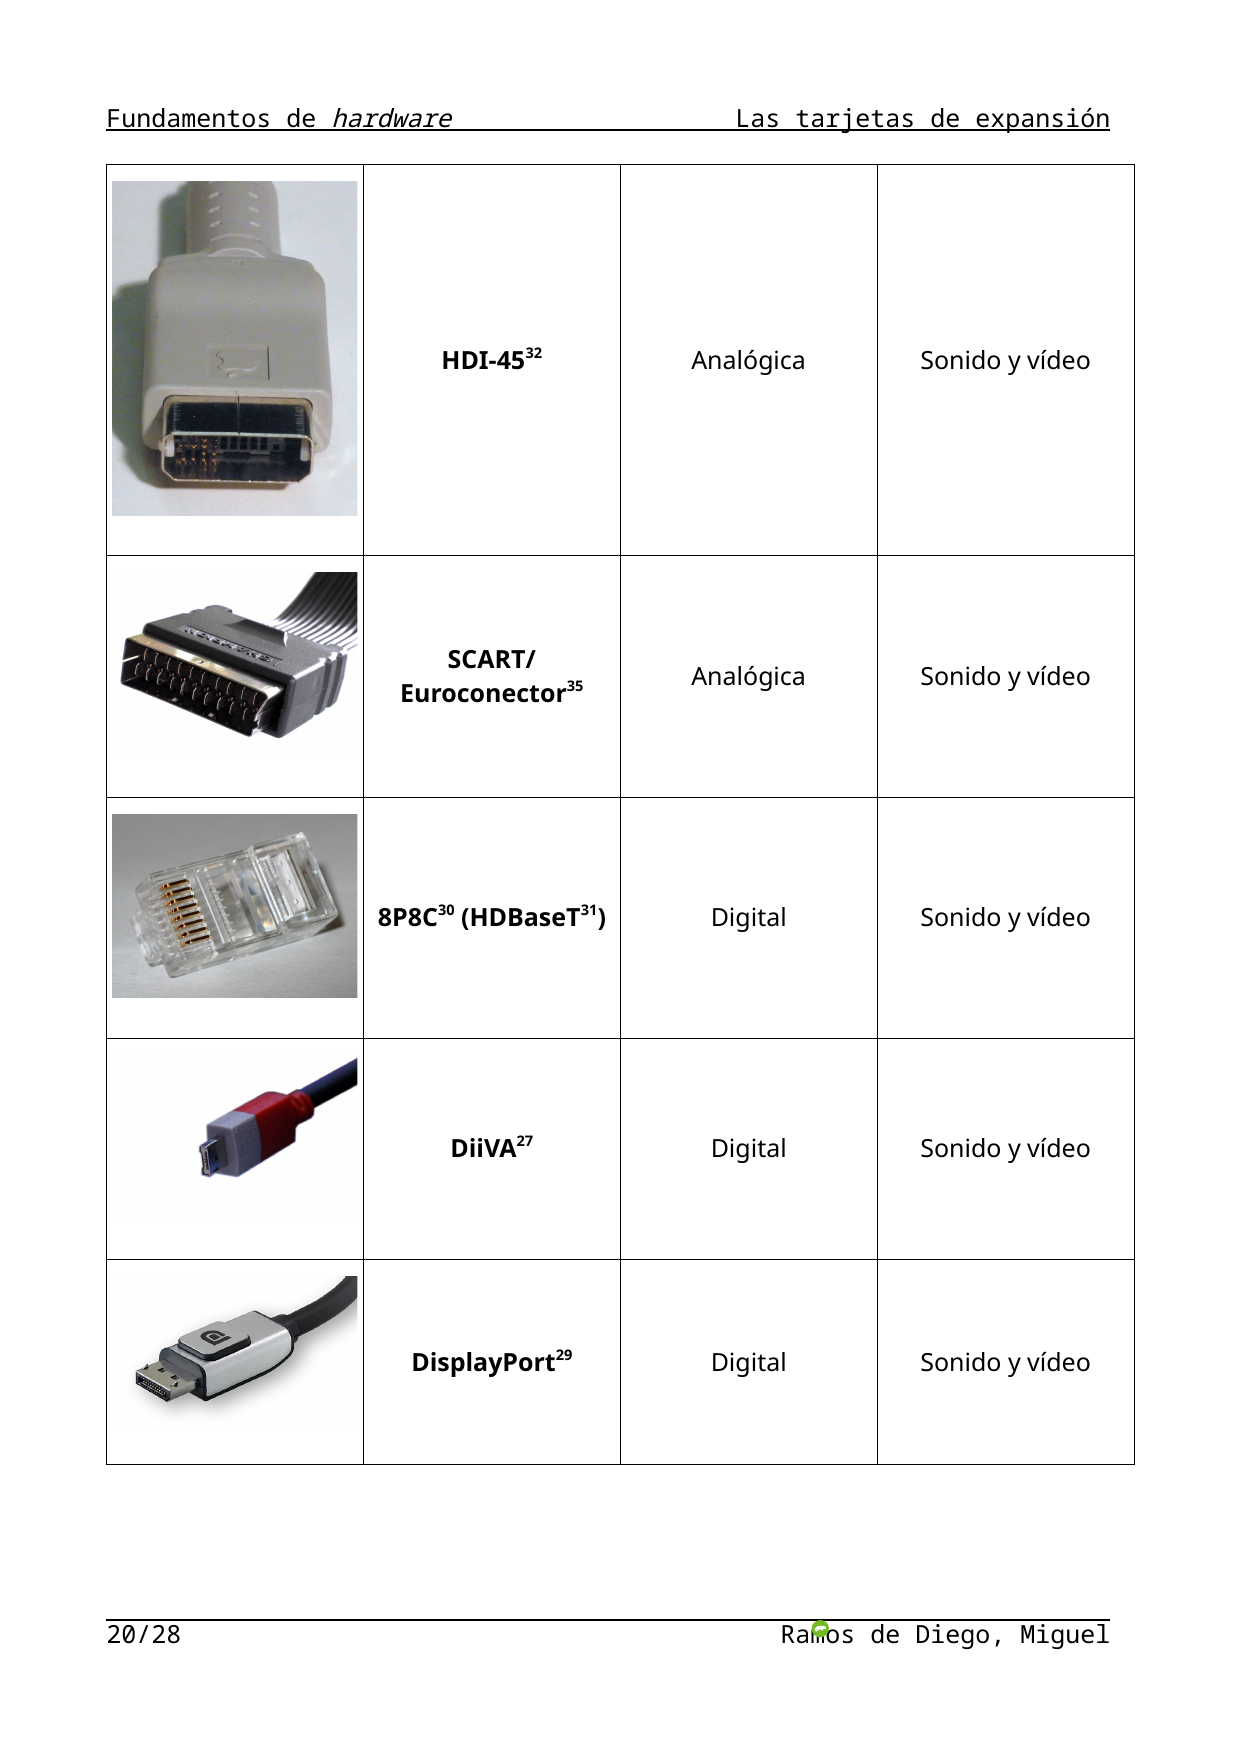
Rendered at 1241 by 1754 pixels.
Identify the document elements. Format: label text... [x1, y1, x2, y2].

table_cell 8P8C30 (HDBaseT31) [364, 798, 620, 1037]
table_cell Digital [621, 1039, 877, 1258]
table_cell Analógica [621, 165, 877, 555]
picture [112, 572, 358, 757]
table_cell [107, 556, 363, 797]
table_cell [107, 798, 363, 1037]
table_cell Digital [621, 798, 877, 1037]
table_cell DiiVA27 [364, 1039, 620, 1258]
table_cell Sonido y vídeo [878, 1260, 1134, 1464]
picture [112, 181, 358, 516]
table_cell Analógica [621, 556, 877, 797]
picture [112, 814, 358, 998]
table_cell SCART/Euroconector35 [364, 556, 620, 797]
table_cell Digital [621, 1260, 877, 1464]
table_cell Sonido y vídeo [878, 165, 1134, 555]
table_cell [107, 1260, 363, 1464]
table_cell [107, 1039, 363, 1258]
table_cell Sonido y vídeo [878, 1039, 1134, 1258]
table_cell Sonido y vídeo [878, 556, 1134, 797]
table_cell DisplayPort29 [364, 1260, 620, 1464]
picture [112, 1276, 358, 1425]
picture [112, 1055, 358, 1219]
table_cell [107, 165, 363, 555]
table_cell Sonido y vídeo [878, 798, 1134, 1037]
table_cell HDI-4532 [364, 165, 620, 555]
